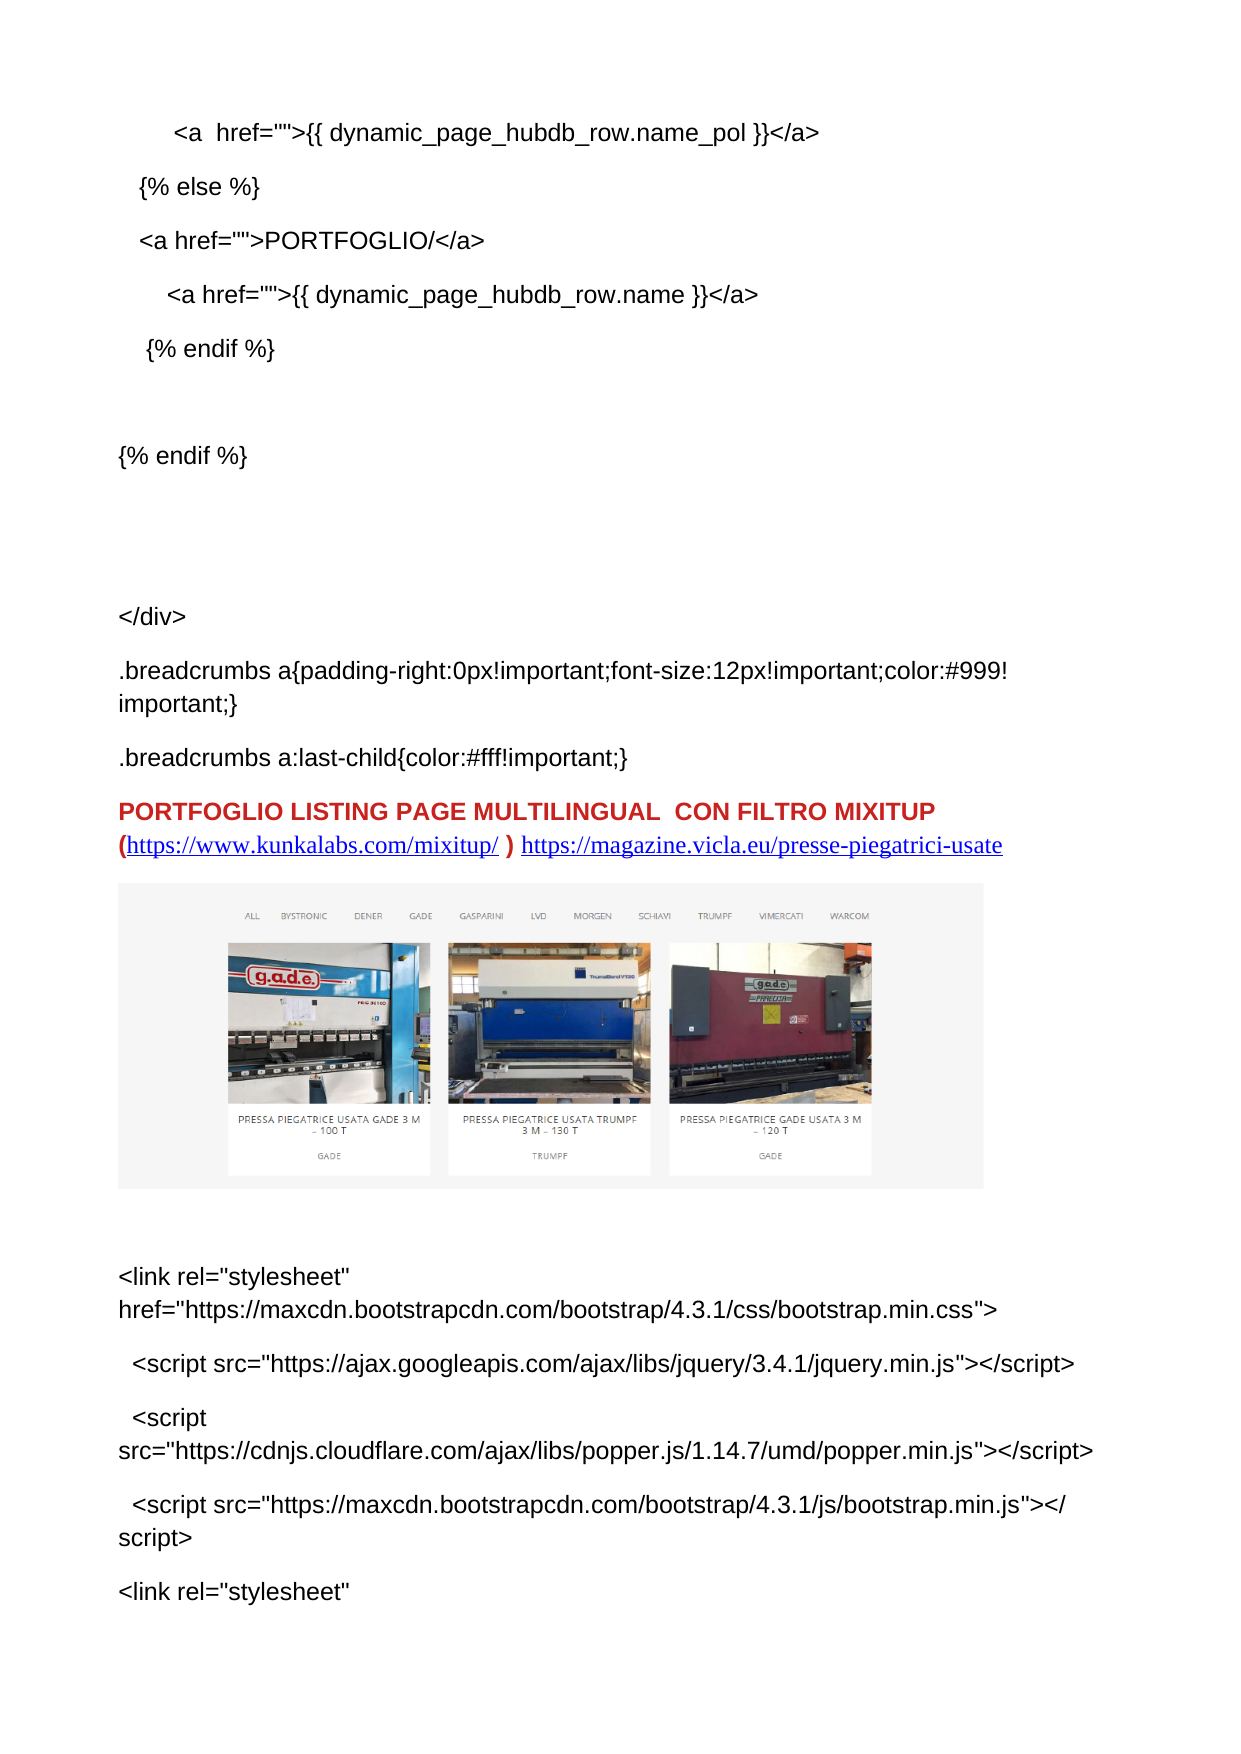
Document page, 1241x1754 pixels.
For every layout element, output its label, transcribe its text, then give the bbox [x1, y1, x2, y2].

text <a href="">{{ dynamic_page_hubdb_row.name }}</a> [118, 280, 1122, 308]
text <script src="https://maxcdn.bootstrapcdn.com/bootstrap/4.3.1/js/bootstrap.min.js"></script> [118, 1490, 1122, 1551]
text {% else %} [118, 172, 1122, 201]
text PORTFOGLIO LISTING PAGE MULTILINGUAL CON FILTRO MIXITUP (https://www.kunkalabs.com/mixitup/ ) https://magazine.vicla.eu/presse-piegatrici-usate [118, 797, 1122, 858]
text .breadcrumbs a{padding-right:0px!important;font-size:12px!important;color:#999!important;} [118, 656, 1122, 718]
text <link rel="stylesheet" [118, 1577, 1122, 1605]
text <script src="https://ajax.googleapis.com/ajax/libs/jquery/3.4.1/jquery.min.js"></script> [118, 1349, 1122, 1378]
text <link rel="stylesheet" href="https://maxcdn.bootstrapcdn.com/bootstrap/4.3.1/css/bootstrap.min.css"> [118, 1262, 1122, 1324]
text <a href="">PORTFOGLIO/</a> [118, 226, 1122, 254]
text <a href="">{{ dynamic_page_hubdb_row.name_pol }}</a> [118, 118, 1122, 147]
text .breadcrumbs a:last-child{color:#fff!important;} [118, 743, 1122, 771]
text </div> [118, 602, 1122, 631]
text {% endif %} [118, 441, 1122, 470]
text {% endif %} [118, 333, 1122, 362]
text <script src="https://cdnjs.cloudflare.com/ajax/libs/popper.js/1.14.7/umd/popper.min.js"></script> [118, 1403, 1122, 1464]
